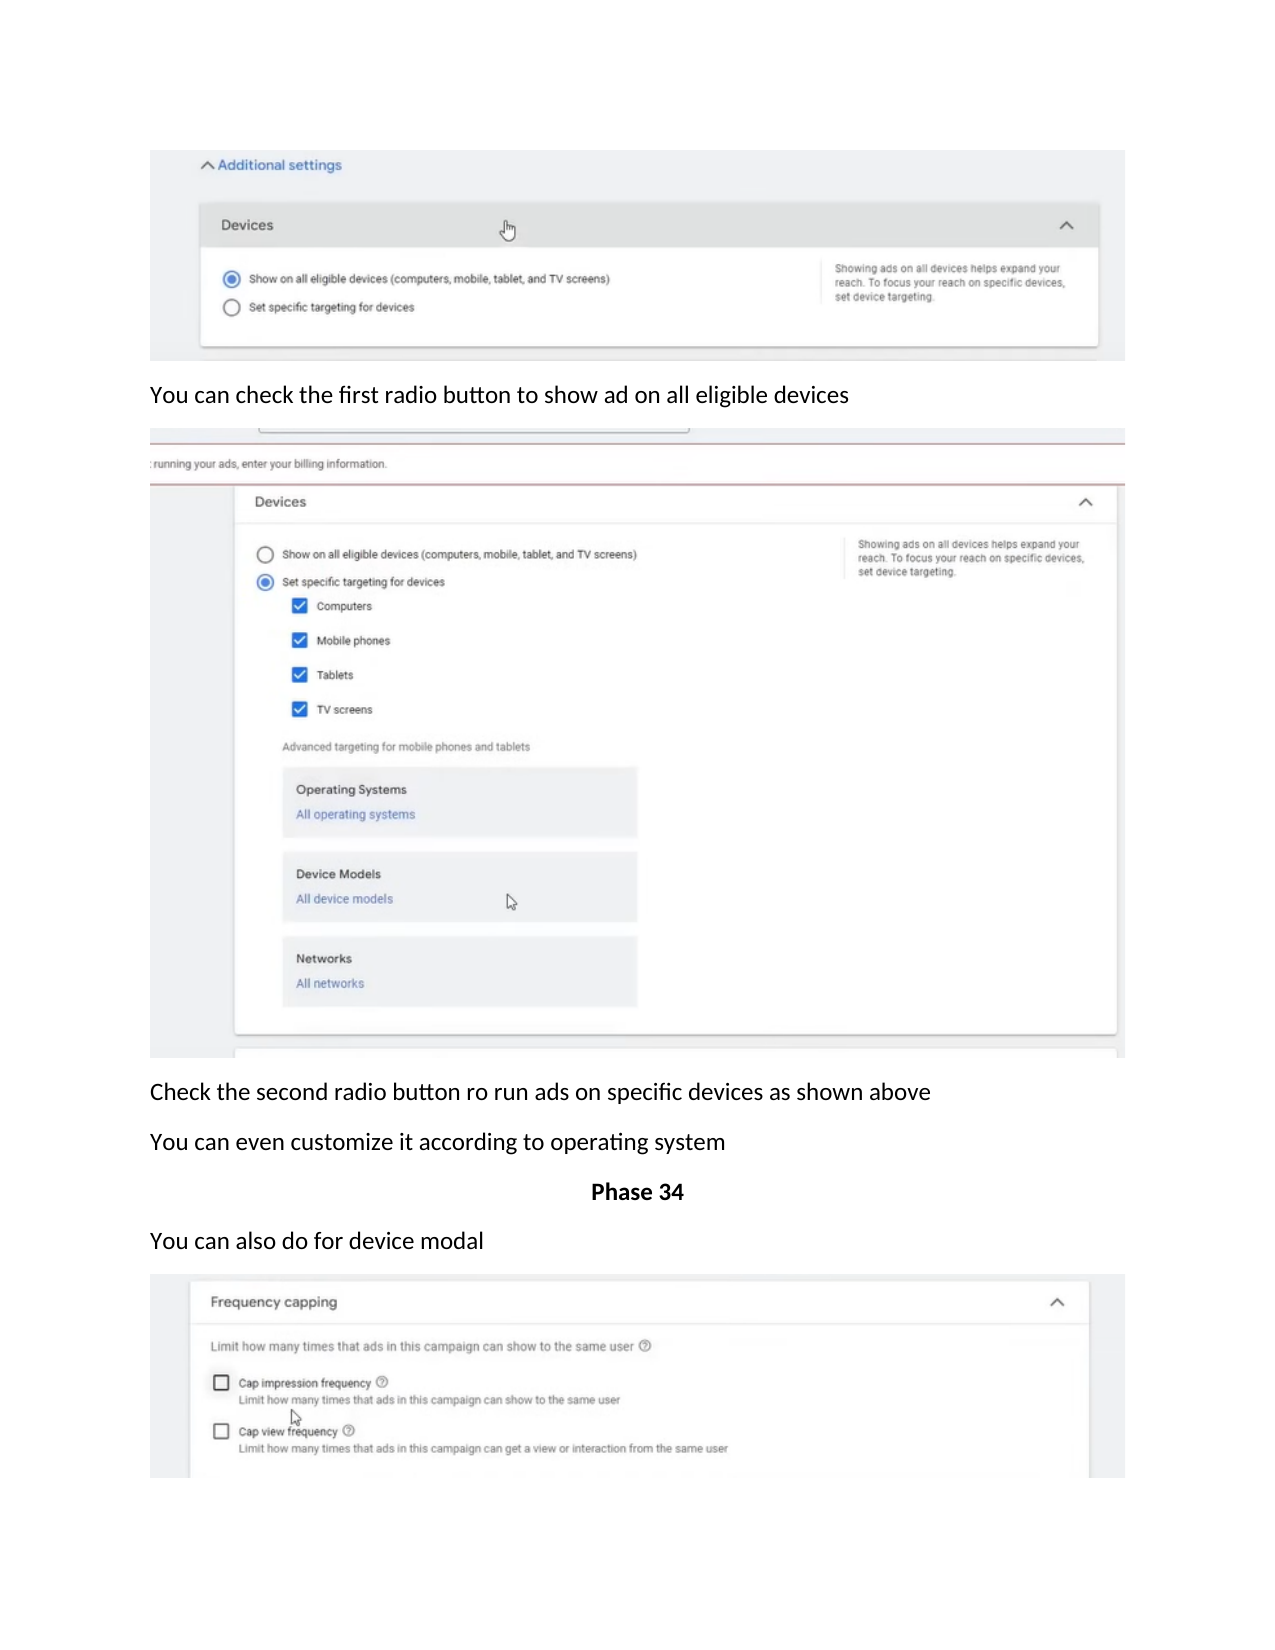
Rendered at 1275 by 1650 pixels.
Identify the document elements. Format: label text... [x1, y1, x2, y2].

text You can also do for device modal [150, 1225, 1125, 1256]
picture [150, 1274, 1125, 1478]
text Check the second radio button ro run ads on specific devices as shown above [150, 1076, 1125, 1107]
text You can check the first radio button to show ad on all eligible devices [150, 379, 1125, 409]
text Phase 34 [150, 1176, 1125, 1206]
picture [150, 428, 1125, 1058]
picture [150, 150, 1125, 361]
text You can even customize it according to operating system [150, 1126, 1125, 1157]
